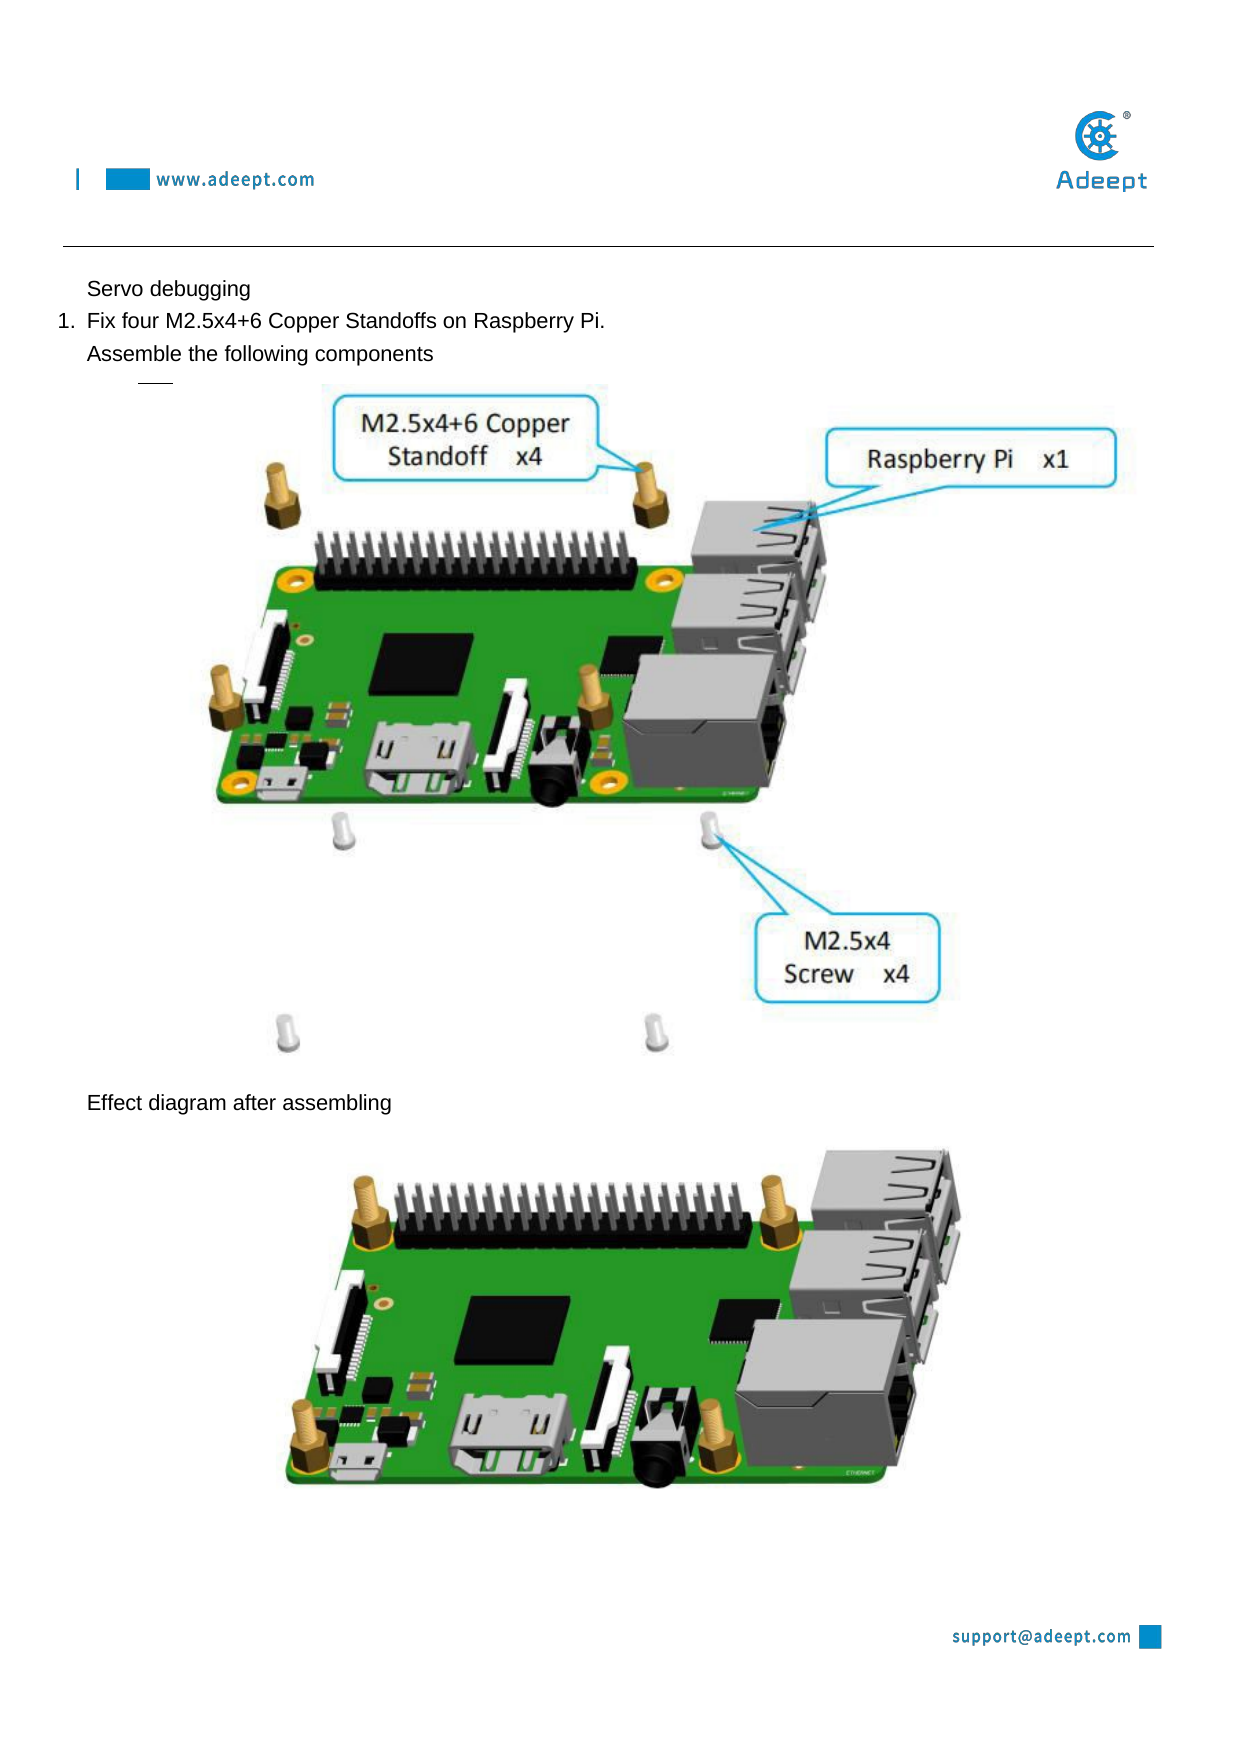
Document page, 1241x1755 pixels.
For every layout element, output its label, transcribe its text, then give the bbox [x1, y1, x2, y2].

picture [947, 1625, 1139, 1649]
list Fix four M2.5x4+6 Copper Standoffs on Raspberry Pi. Assemble the following components [62, 308, 637, 366]
picture [275, 1128, 984, 1529]
picture [75, 167, 343, 191]
picture [124, 384, 1142, 1075]
text Effect diagram after assembling [87, 1089, 1178, 1115]
text Servo debugging [87, 276, 1178, 301]
picture [1056, 111, 1147, 192]
